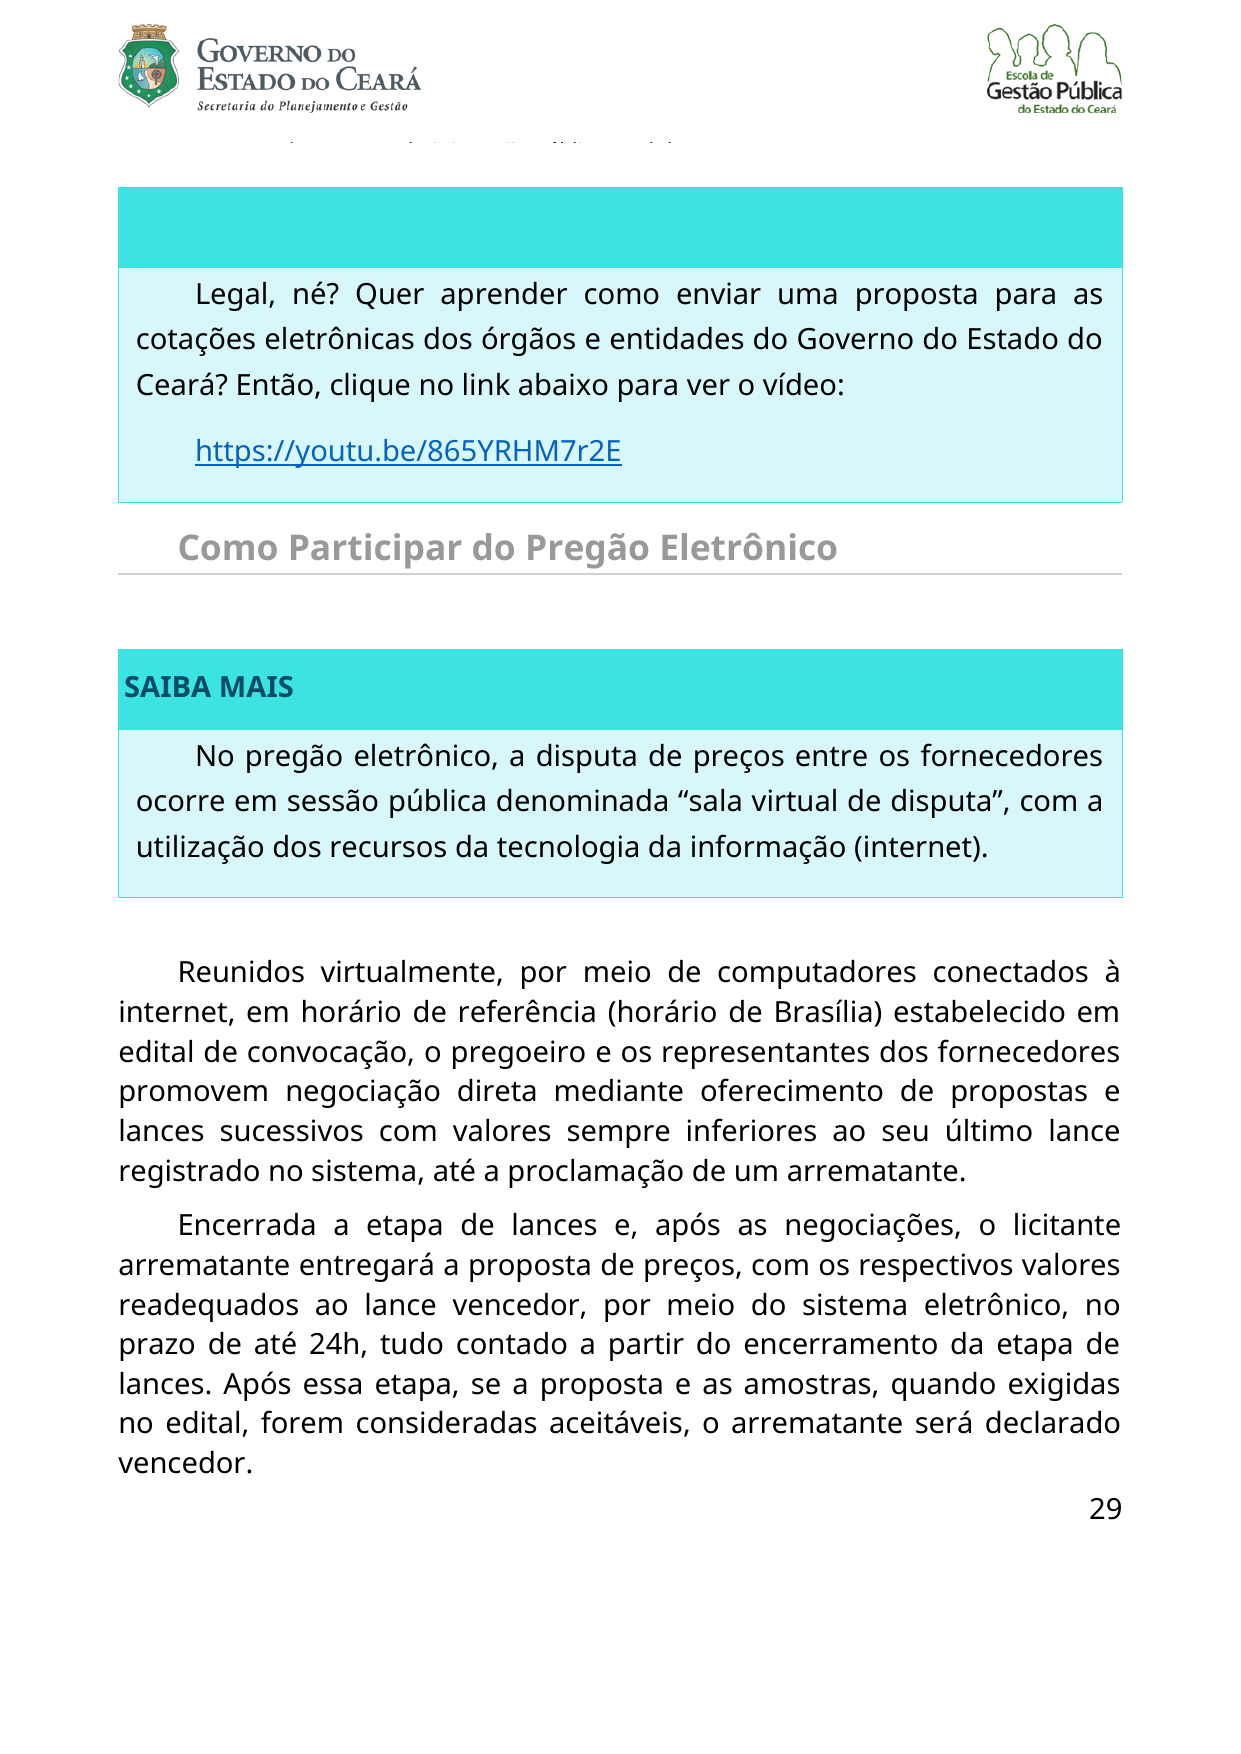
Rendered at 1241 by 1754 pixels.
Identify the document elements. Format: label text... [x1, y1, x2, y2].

table_cell No pregão eletrônico, a disputa de preços entre os fornecedores ocorre em sessão pública denominada “sala virtual de disputa”, com a utilização dos recursos da tecnologia da informação (internet). [119, 730, 1122, 897]
table_cell Legal, né? Quer aprender como enviar uma proposta para as cotações eletrônicas dos órgãos e entidades do Governo do Estado do Ceará? Então, clique no link abaixo para ver o vídeo: https://youtu.be/865YRHM7r2E [119, 268, 1122, 502]
table_header SAIBA MAIS [119, 650, 1122, 729]
text Encerrada a etapa de lances e, após as negociações, o licitante arrematante entregará a proposta de preços, com os respectivos valores readequados ao lance vencedor, por meio do sistema eletrônico, no prazo de até 24h, tudo contado a partir do encerramento da etapa de lances. Após essa etapa, se a proposta e as amostras, quando exigidas no edital, forem consideradas aceitáveis, o arrematante será declarado vencedor. [118, 1204, 1122, 1482]
table_header [119, 188, 1122, 267]
picture [118, 24, 1122, 113]
text Reunidos virtualmente, por meio de computadores conectados à internet, em horário de referência (horário de Brasília) estabelecido em edital de convocação, o pregoeiro e os representantes dos fornecedores promovem negociação direta mediante oferecimento de propostas e lances sucessivos com valores sempre inferiores ao seu último lance registrado no sistema, até a proclamação de um arrematante. [118, 952, 1122, 1190]
subtitle Como Participar do Pregão Eletrônico [118, 523, 1122, 573]
